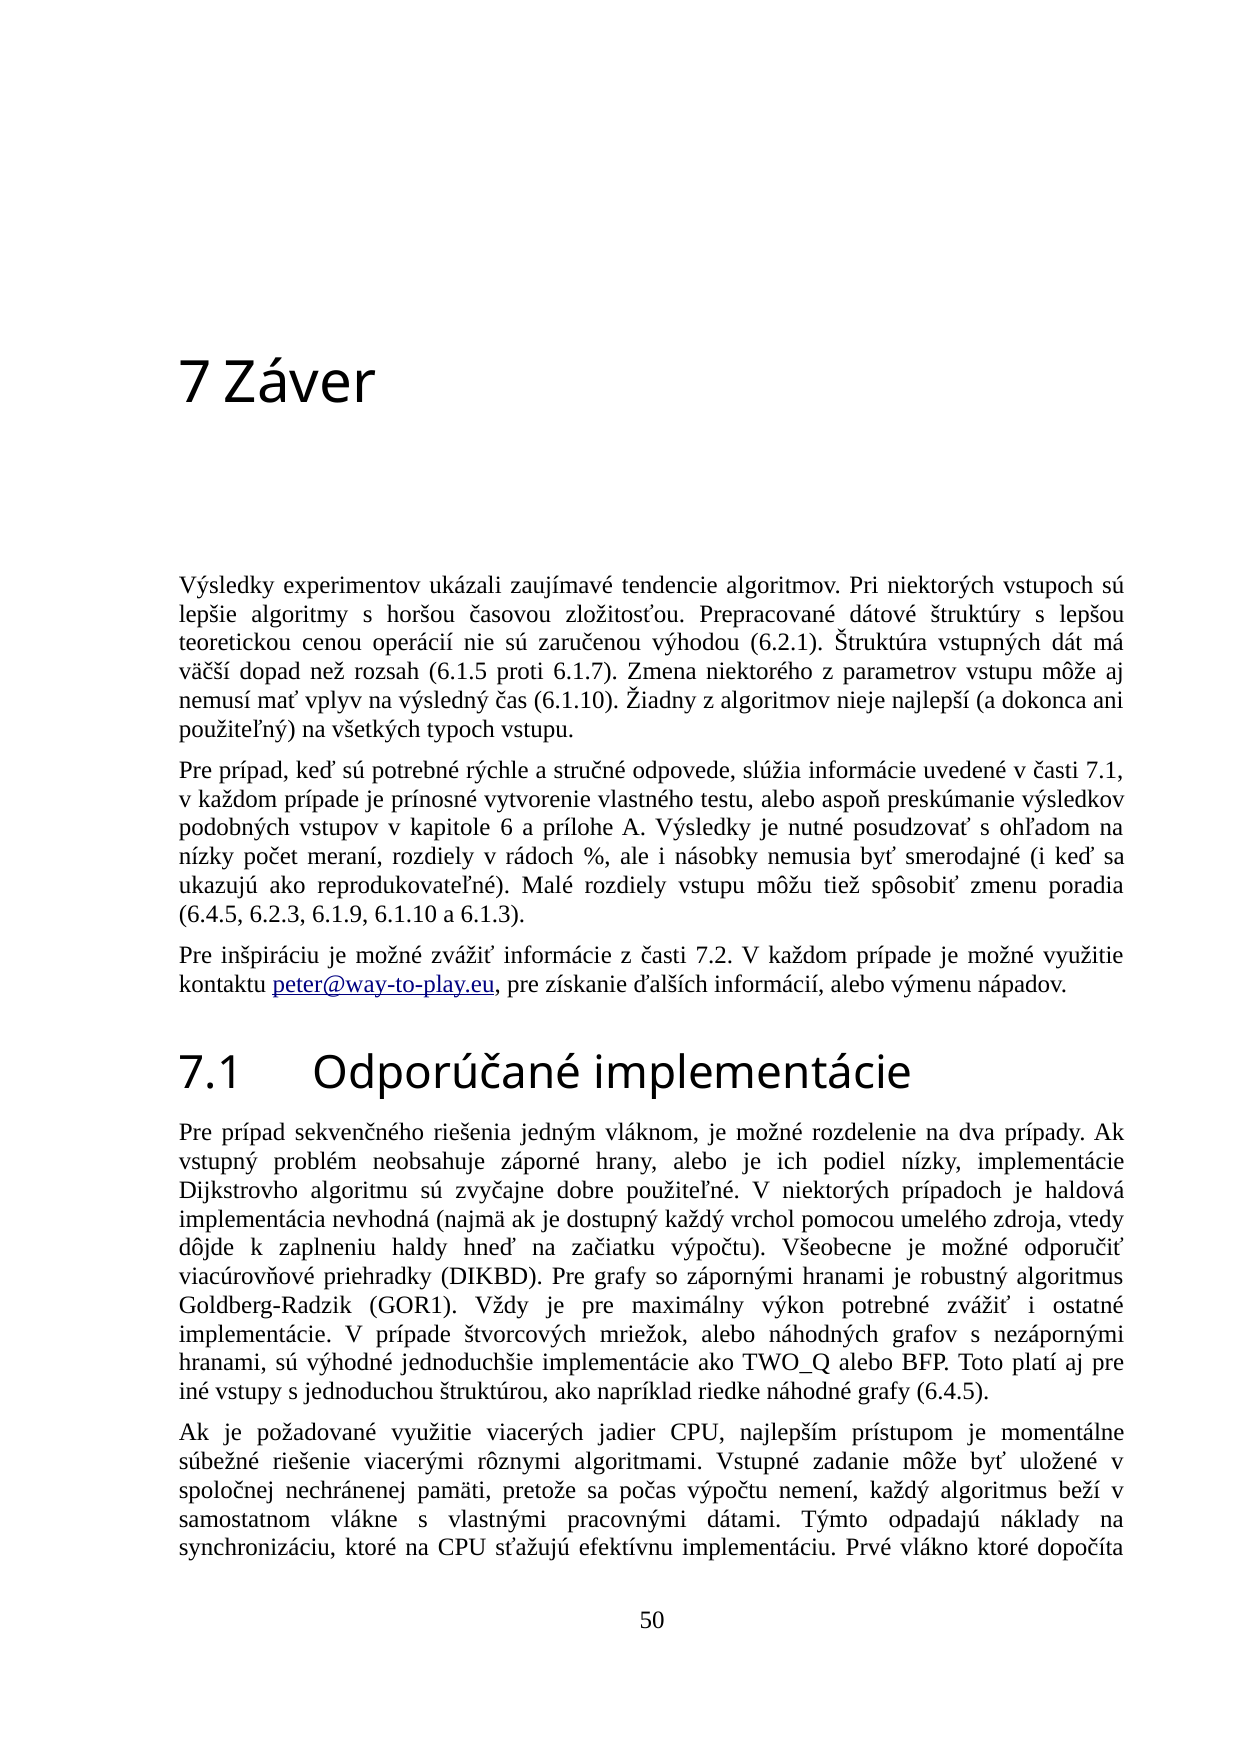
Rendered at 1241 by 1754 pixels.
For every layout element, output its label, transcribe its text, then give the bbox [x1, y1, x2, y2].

subtitle Odporúčané implementácie [178, 1040, 1125, 1102]
text Pre prípad sekvenčného riešenia jedným vláknom, je možné rozdelenie na dva prípady. Ak vstupný problém neobsahuje záporné hrany, alebo je ich podiel nízky, implementácie Dijkstrovho algoritmu sú zvyčajne dobre použiteľné. V niektorých prípadoch je haldová implementácia nevhodná (najmä ak je dostupný každý vrchol pomocou umelého zdroja, vtedy dôjde k zaplneniu haldy hneď na začiatku výpočtu). Všeobecne je možné odporučiť viacúrovňové priehradky (DIKBD). Pre grafy so zápornými hranami je robustný algoritmus Goldberg-Radzik (GOR1). Vždy je pre maximálny výkon potrebné zvážiť i ostatné implementácie. V prípade štvorcových mriežok, alebo náhodných grafov s nezápornými hranami, sú výhodné jednoduchšie implementácie ako TWO_Q alebo BFP. Toto platí aj pre iné vstupy s jednoduchou štruktúrou, ako napríklad riedke náhodné grafy (6.4.5). [178, 1117, 1125, 1405]
text Výsledky experimentov ukázali zaujímavé tendencie algoritmov. Pri niektorých vstupoch sú lepšie algoritmy s horšou časovou zložitosťou. Prepracované dátové štruktúry s lepšou teoretickou cenou operácií nie sú zaručenou výhodou (6.2.1). Štruktúra vstupných dát má väčší dopad než rozsah (6.1.5 proti 6.1.7). Zmena niektorého z parametrov vstupu môže aj nemusí mať vplyv na výsledný čas (6.1.10). Žiadny z algoritmov nieje najlepší (a dokonca ani použiteľný) na všetkých typoch vstupu. [178, 570, 1125, 742]
text Ak je požadované využitie viacerých jadier CPU, najlepším prístupom je momentálne súbežné riešenie viacerými rôznymi algoritmami. Vstupné zadanie môže byť uložené v spoločnej nechránenej pamäti, pretože sa počas výpočtu nemení, každý algoritmus beží v samostatnom vlákne s vlastnými pracovnými dátami. Týmto odpadajú náklady na synchronizáciu, ktoré na CPU sťažujú efektívnu implementáciu. Prvé vlákno ktoré dopočíta [178, 1417, 1125, 1561]
text Pre prípad, keď sú potrebné rýchle a stručné odpovede, slúžia informácie uvedené v časti 7.1, v každom prípade je prínosné vytvorenie vlastného testu, alebo aspoň preskúmanie výsledkov podobných vstupov v kapitole 6 a prílohe A. Výsledky je nutné posudzovať s ohľadom na nízky počet meraní, rozdiely v rádoch %, ale i násobky nemusia byť smerodajné (i keď sa ukazujú ako reprodukovateľné). Malé rozdiely vstupu môžu tiež spôsobiť zmenu poradia (6.4.5, 6.2.3, 6.1.9, 6.1.10 a 6.1.3). [178, 755, 1125, 927]
text Pre inšpiráciu je možné zvážiť informácie z časti 7.2. V každom prípade je možné využitie kontaktu peter@way-to-play.eu, pre získanie ďalších informácií, alebo výmenu nápadov. [178, 940, 1125, 997]
subtitle Záver [178, 341, 1125, 420]
